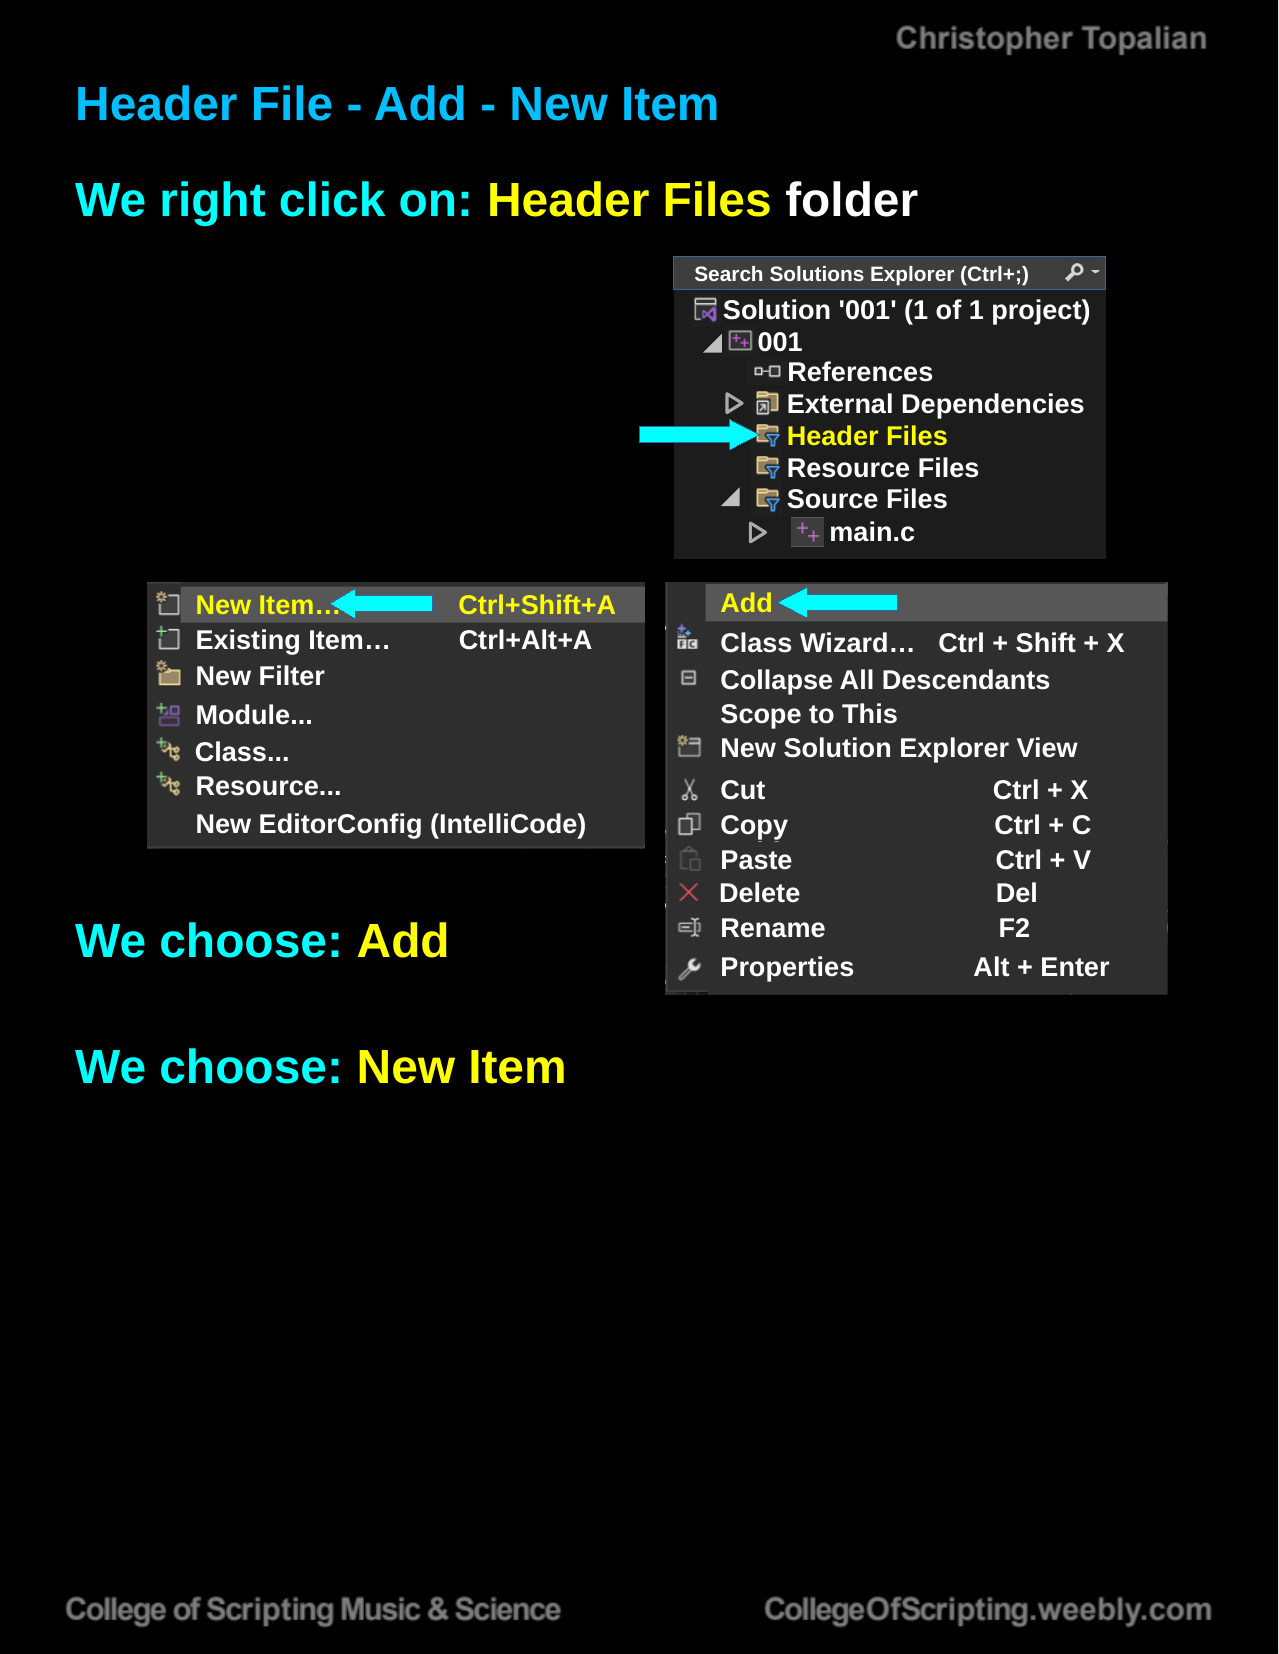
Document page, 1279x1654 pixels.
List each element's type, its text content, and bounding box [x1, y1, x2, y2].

subtitle Header File - Add - New Item [75, 75, 1203, 130]
picture [724, 325, 758, 357]
text We right click on: Header Files folder [75, 171, 1203, 226]
picture [750, 389, 783, 517]
picture [691, 294, 721, 327]
text We choose: Add [75, 912, 665, 967]
picture [1062, 258, 1102, 287]
picture [747, 358, 788, 385]
text [1168, 912, 1203, 967]
picture [791, 517, 824, 547]
picture [665, 582, 1168, 995]
text We choose: New Item [75, 1039, 1203, 1094]
picture [147, 582, 645, 849]
